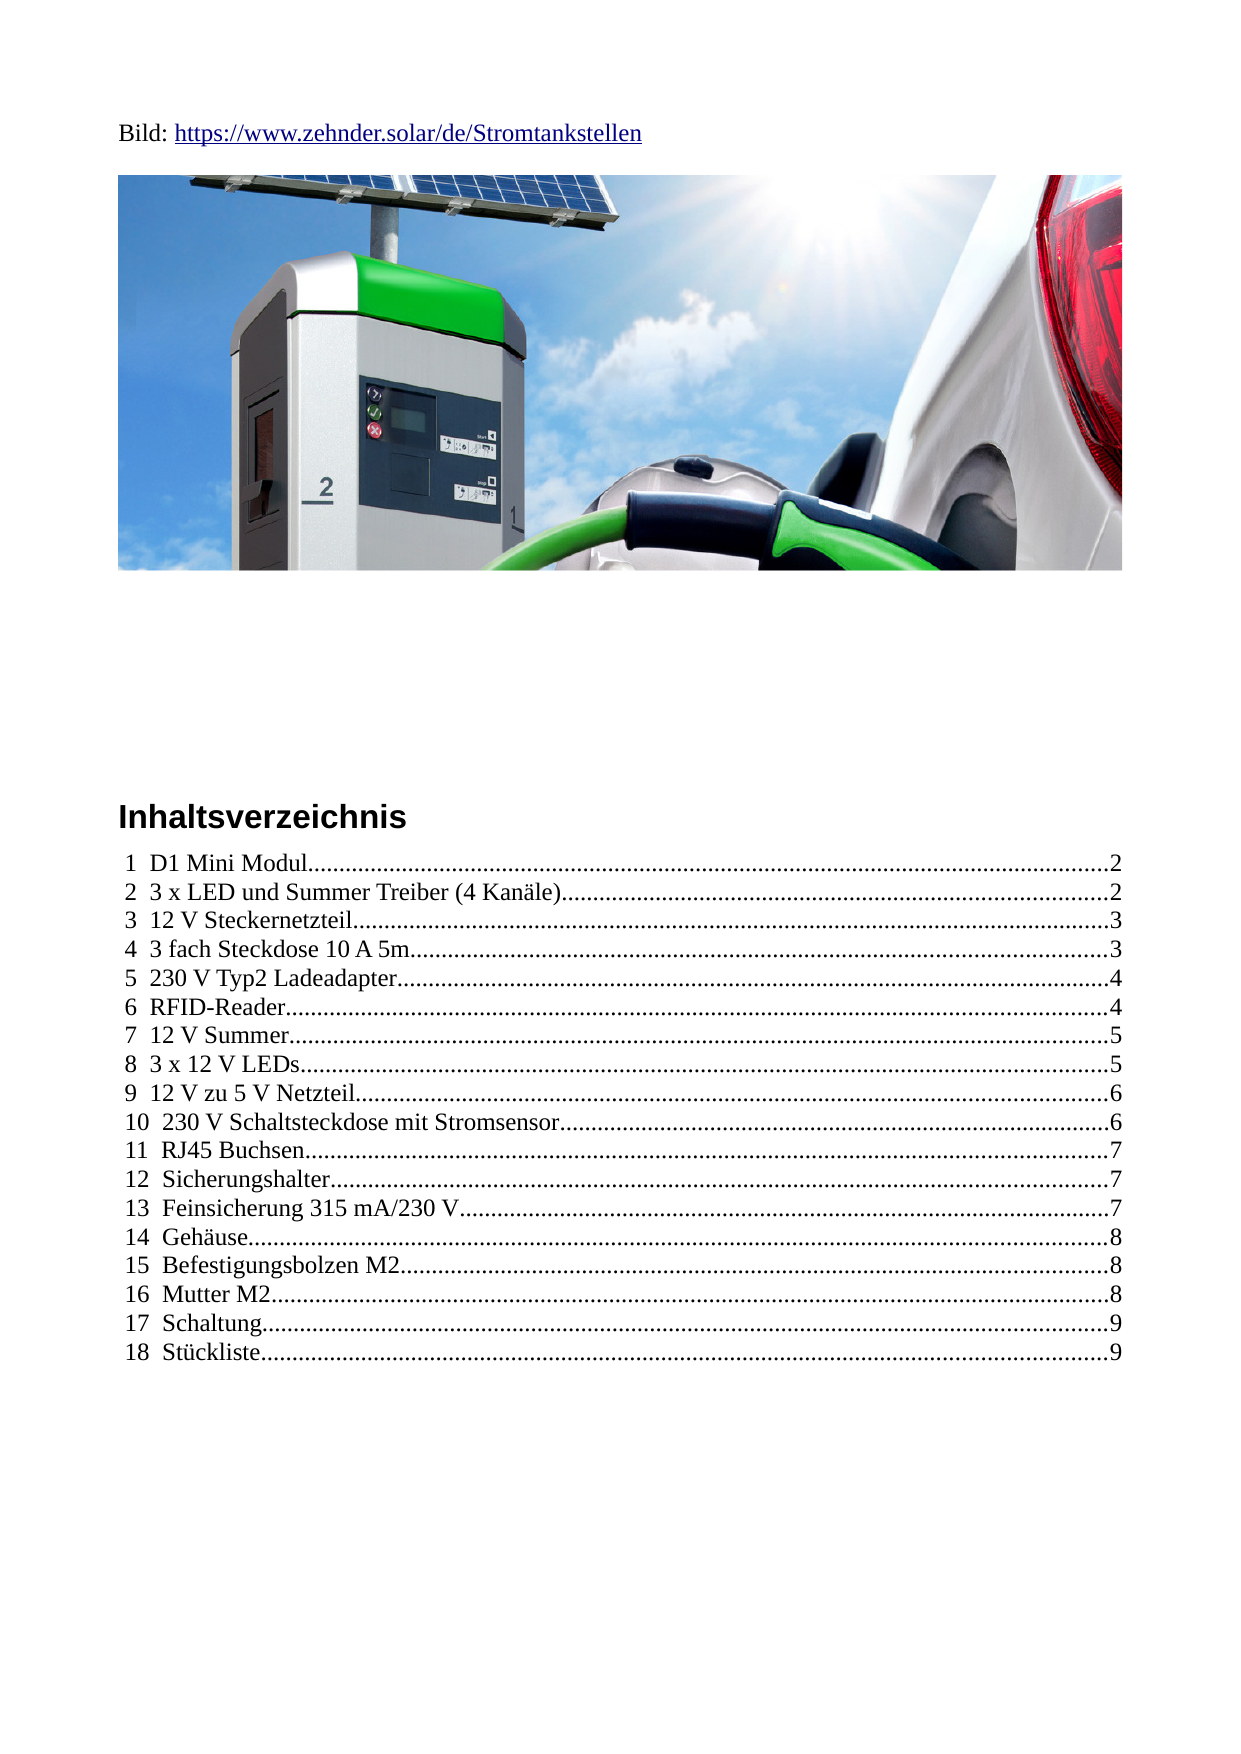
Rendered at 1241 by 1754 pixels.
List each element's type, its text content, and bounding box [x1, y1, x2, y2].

text 5 230 V Typ2 Ladeadapter 4 [118, 963, 1122, 992]
text 6 RFID-Reader 4 [118, 992, 1122, 1020]
text 1 D1 Mini Modul 2 [118, 848, 1122, 877]
text 10 230 V Schaltsteckdose mit Stromsensor 6 [118, 1107, 1122, 1135]
text 3 12 V Steckernetzteil 3 [118, 905, 1122, 934]
text 9 12 V zu 5 V Netzteil 6 [118, 1078, 1122, 1107]
text 18 Stückliste 9 [118, 1337, 1122, 1365]
text 2 3 x LED und Summer Treiber (4 Kanäle) 2 [118, 877, 1122, 905]
text 16 Mutter M2 8 [118, 1279, 1122, 1308]
text 13 Feinsicherung 315 mA/230 V 7 [118, 1193, 1122, 1222]
text 15 Befestigungsbolzen M2 8 [118, 1250, 1122, 1279]
text 11 RJ45 Buchsen 7 [118, 1135, 1122, 1164]
text 17 Schaltung 9 [118, 1308, 1122, 1337]
text 12 Sicherungshalter 7 [118, 1164, 1122, 1193]
text 4 3 fach Steckdose 10 A 5m 3 [118, 934, 1122, 963]
text 8 3 x 12 V LEDs 5 [118, 1049, 1122, 1078]
subtitle Inhaltsverzeichnis [118, 797, 1122, 835]
text 14 Gehäuse 8 [118, 1222, 1122, 1250]
picture [118, 175, 1123, 571]
text 7 12 V Summer 5 [118, 1020, 1122, 1049]
text Bild: https://www.zehnder.solar/de/Stromtankstellen [118, 118, 1122, 175]
